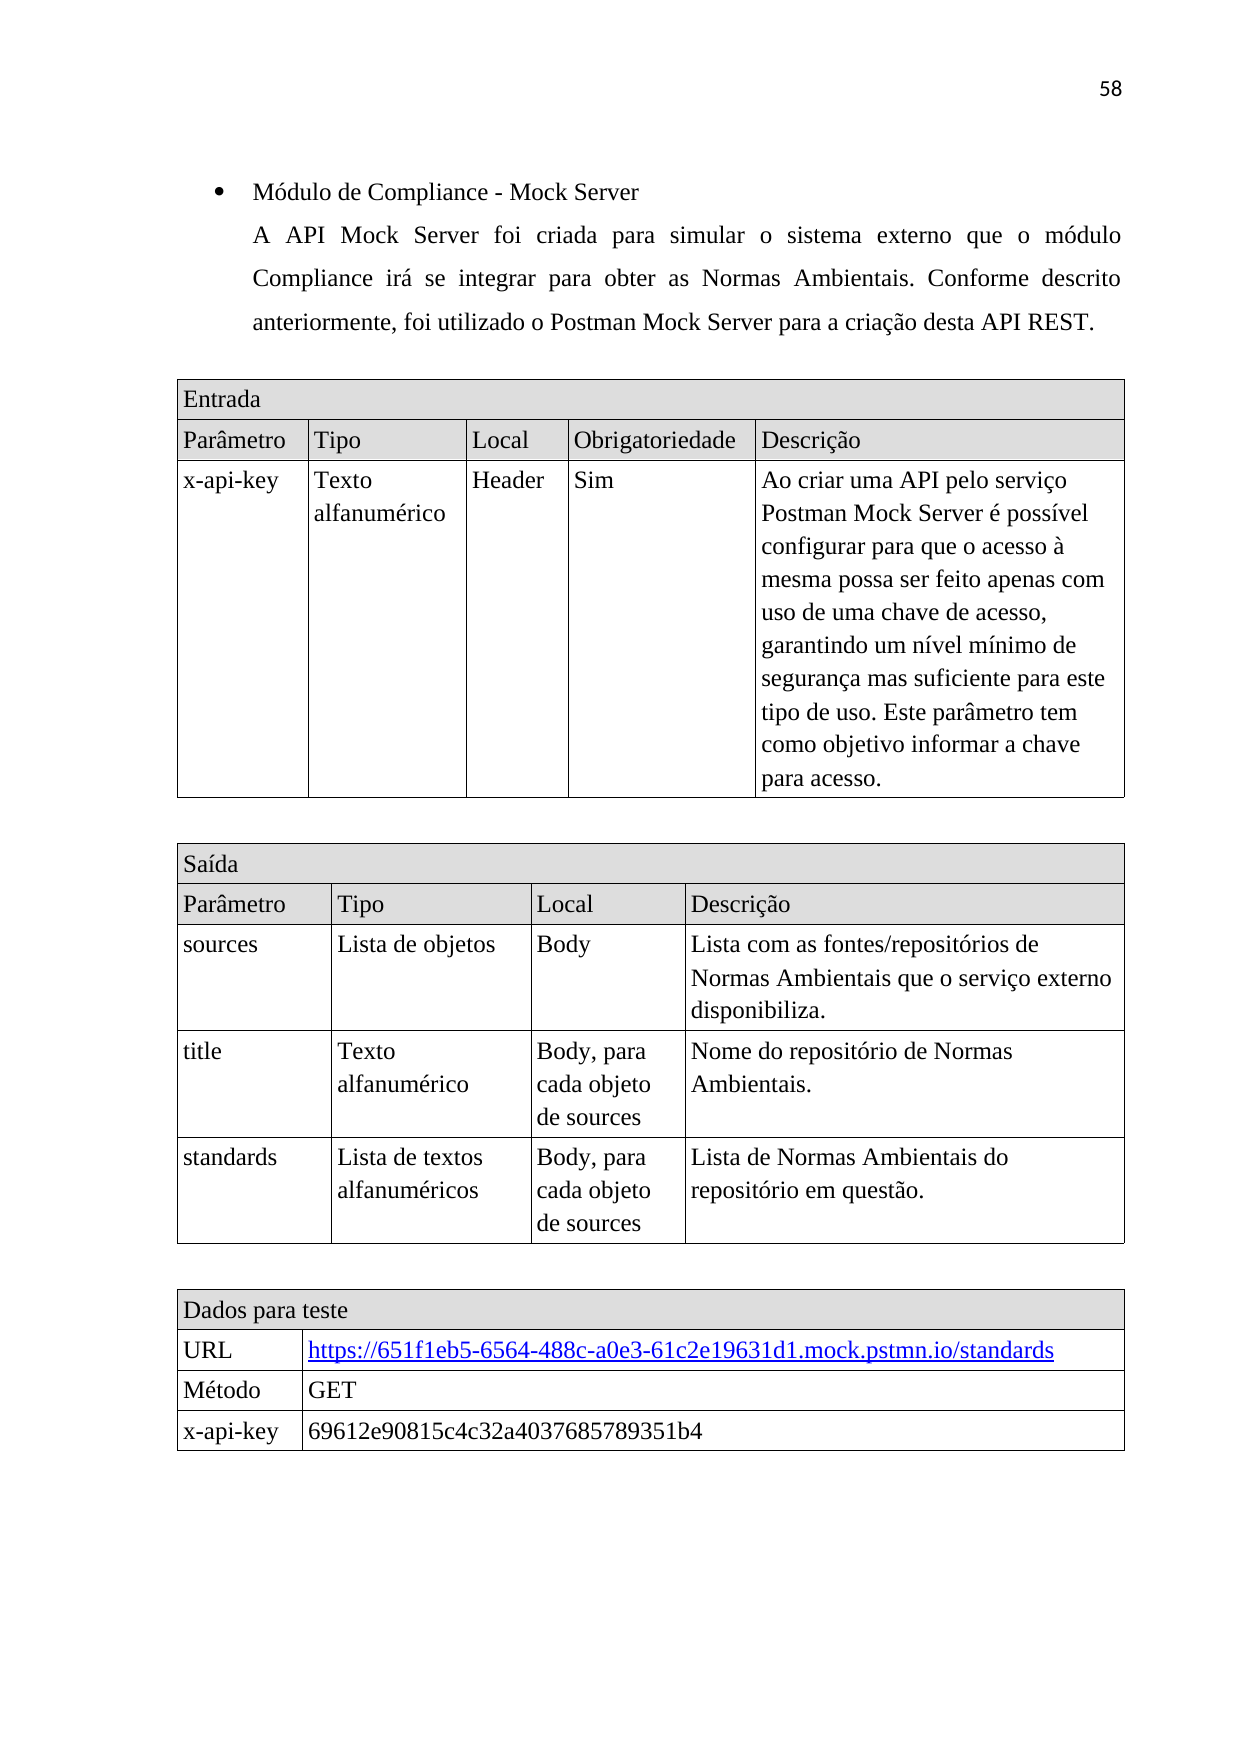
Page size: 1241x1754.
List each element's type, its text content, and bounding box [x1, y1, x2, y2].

table_cell Texto alfanumérico [332, 1031, 531, 1137]
table_cell x-api-key [178, 461, 308, 797]
table_cell sources [178, 925, 331, 1030]
table_cell Parâmetro [178, 884, 331, 924]
table_cell Texto alfanumérico [309, 461, 466, 797]
table_cell x-api-key [178, 1411, 302, 1450]
table_cell Lista de Normas Ambientais do repositório em questão. [686, 1138, 1124, 1243]
table_cell standards [178, 1138, 331, 1243]
table_cell Local [532, 884, 685, 924]
table_cell Descrição [686, 884, 1124, 924]
table_cell Lista de textos alfanuméricos [332, 1138, 531, 1243]
table_cell URL [178, 1330, 302, 1369]
table_cell https://651f1eb5-6564-488c-a0e3-61c2e19631d1.mock.pstmn.io/standards [303, 1330, 1124, 1369]
table_cell Método [178, 1371, 302, 1410]
table_cell Descrição [756, 420, 1124, 459]
table_cell Body, para cada objeto de sources [532, 1031, 685, 1137]
table_cell Nome do repositório de Normas Ambientais. [686, 1031, 1124, 1137]
table_cell Lista de objetos [332, 925, 531, 1030]
table_cell Sim [569, 461, 755, 797]
table_cell Tipo [309, 420, 466, 459]
table_header Entrada [178, 380, 1124, 419]
table_cell Parâmetro [178, 420, 308, 459]
table_cell Obrigatoriedade [569, 420, 755, 459]
table_header Dados para teste [178, 1290, 1124, 1329]
table_cell Local [467, 420, 568, 459]
table_header Saída [178, 844, 1124, 883]
table_cell title [178, 1031, 331, 1137]
table_cell Lista com as fontes/repositórios de Normas Ambientais que o serviço externo disponibiliza. [686, 925, 1124, 1030]
list Módulo de Compliance - Mock Server [215, 177, 1122, 206]
table_cell Header [467, 461, 568, 797]
table_cell Body, para cada objeto de sources [532, 1138, 685, 1243]
table_cell Ao criar uma API pelo serviço Postman Mock Server é possível configurar para que o acesso à mesma possa ser feito apenas com uso de uma chave de acesso, garantindo um nível mínimo de segurança mas suficiente para este tipo de uso. Este parâmetro tem como objetivo informar a chave para acesso. [756, 461, 1124, 797]
table_cell 69612e90815c4c32a4037685789351b4 [303, 1411, 1124, 1450]
table_cell Tipo [332, 884, 531, 924]
table_cell GET [303, 1371, 1124, 1410]
text A API Mock Server foi criada para simular o sistema externo que o módulo Compliance irá se integrar para obter as Normas Ambientais. Conforme descrito anteriormente, foi utilizado o Postman Mock Server para a criação desta API REST. [252, 220, 1122, 335]
table_cell Body [532, 925, 685, 1030]
